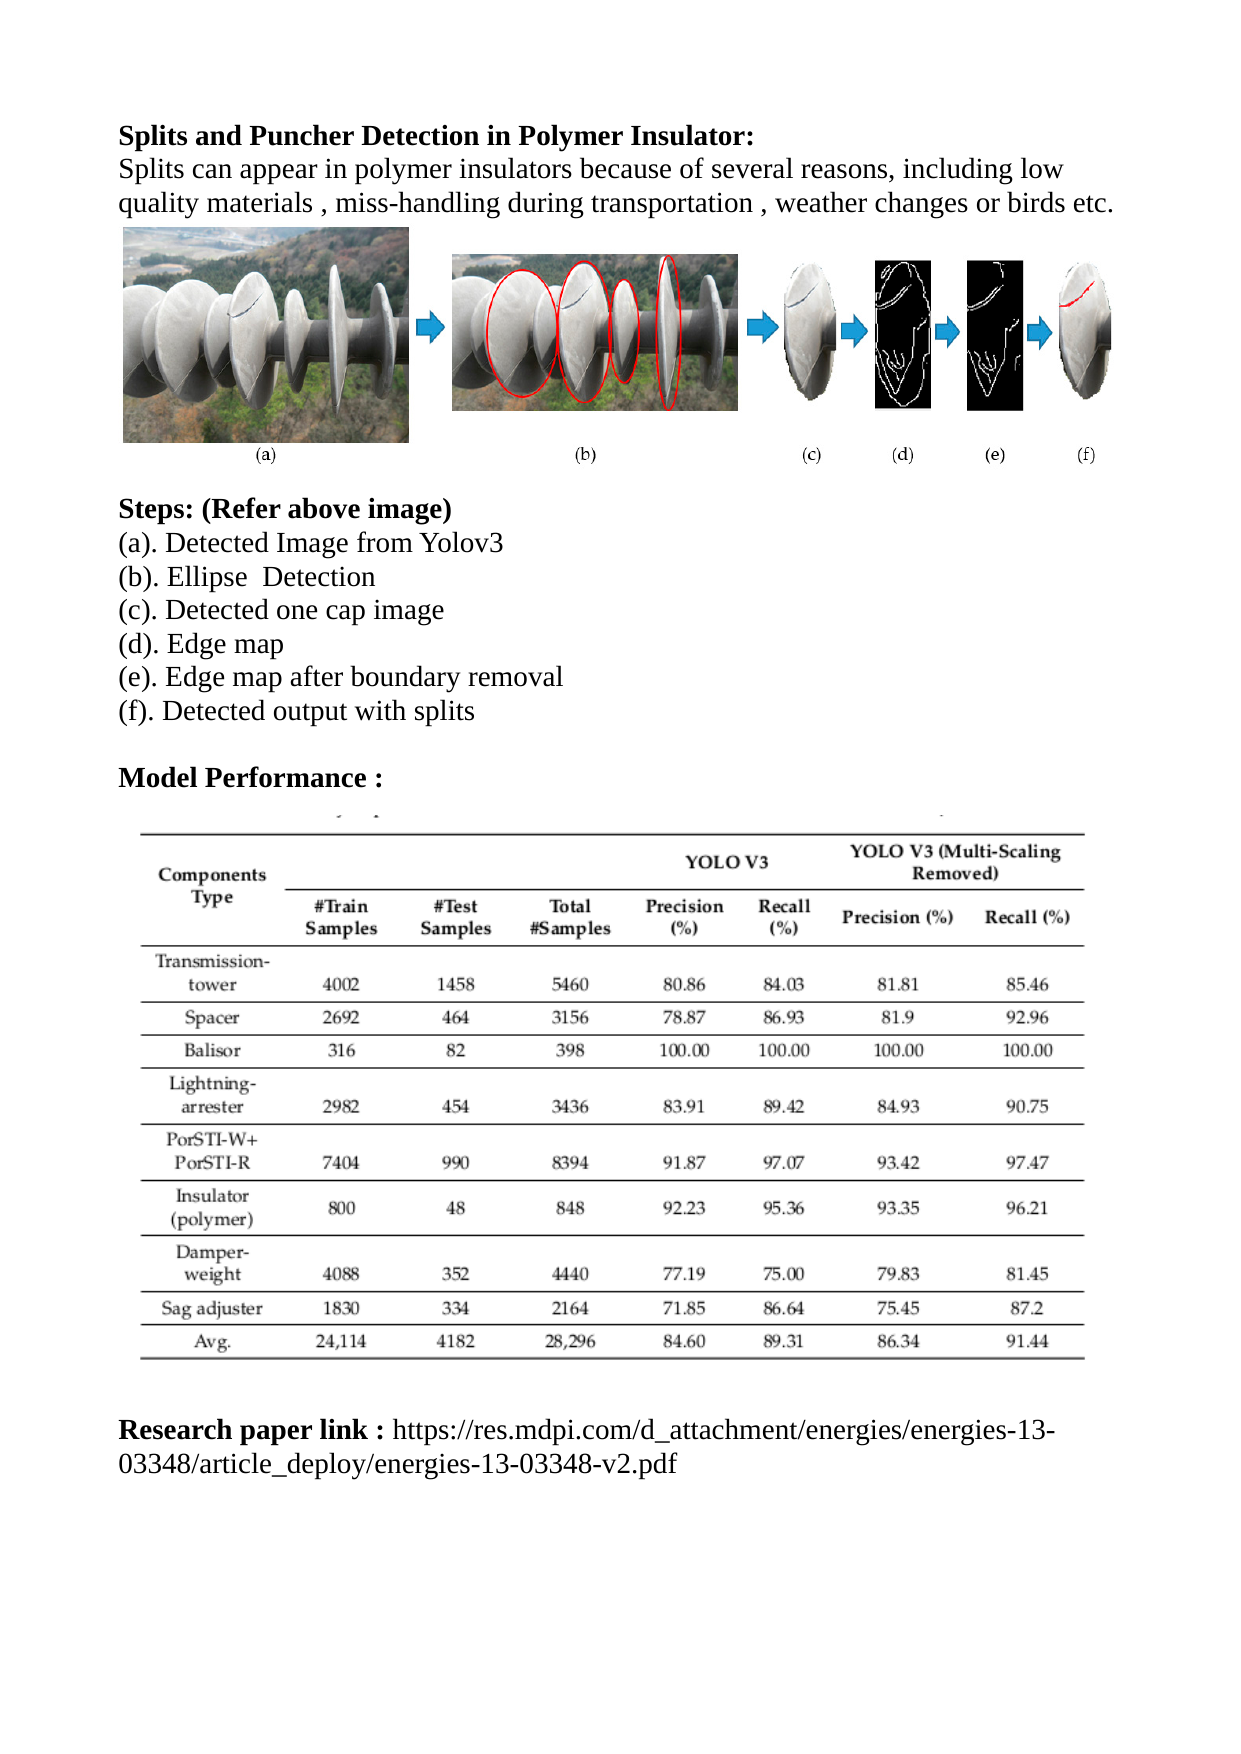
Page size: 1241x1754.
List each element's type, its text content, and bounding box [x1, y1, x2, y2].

text (b). Ellipse Detection [118, 559, 1122, 592]
text (d). Edge map [118, 626, 1122, 659]
text (f). Detected output with splits [118, 693, 1122, 726]
picture [102, 815, 1107, 1379]
text [118, 219, 1122, 223]
text Research paper link : https://res.mdpi.com/d_attachment/energies/energies-13-03348/article_deploy/energies-13-03348-v2.pdf [118, 1412, 1122, 1479]
text Model Performance : [118, 760, 1122, 1412]
picture [118, 223, 1123, 492]
text (c). Detected one cap image [118, 592, 1122, 626]
text (e). Edge map after boundary removal [118, 659, 1122, 693]
text (a). Detected Image from Yolov3 [118, 525, 1122, 559]
text Steps: (Refer above image) [118, 492, 1122, 525]
text Splits and Puncher Detection in Polymer Insulator: [118, 118, 1122, 152]
text Splits can appear in polymer insulators because of several reasons, including low quality materials , miss-handling during transportation , weather changes or birds etc. [118, 152, 1122, 219]
